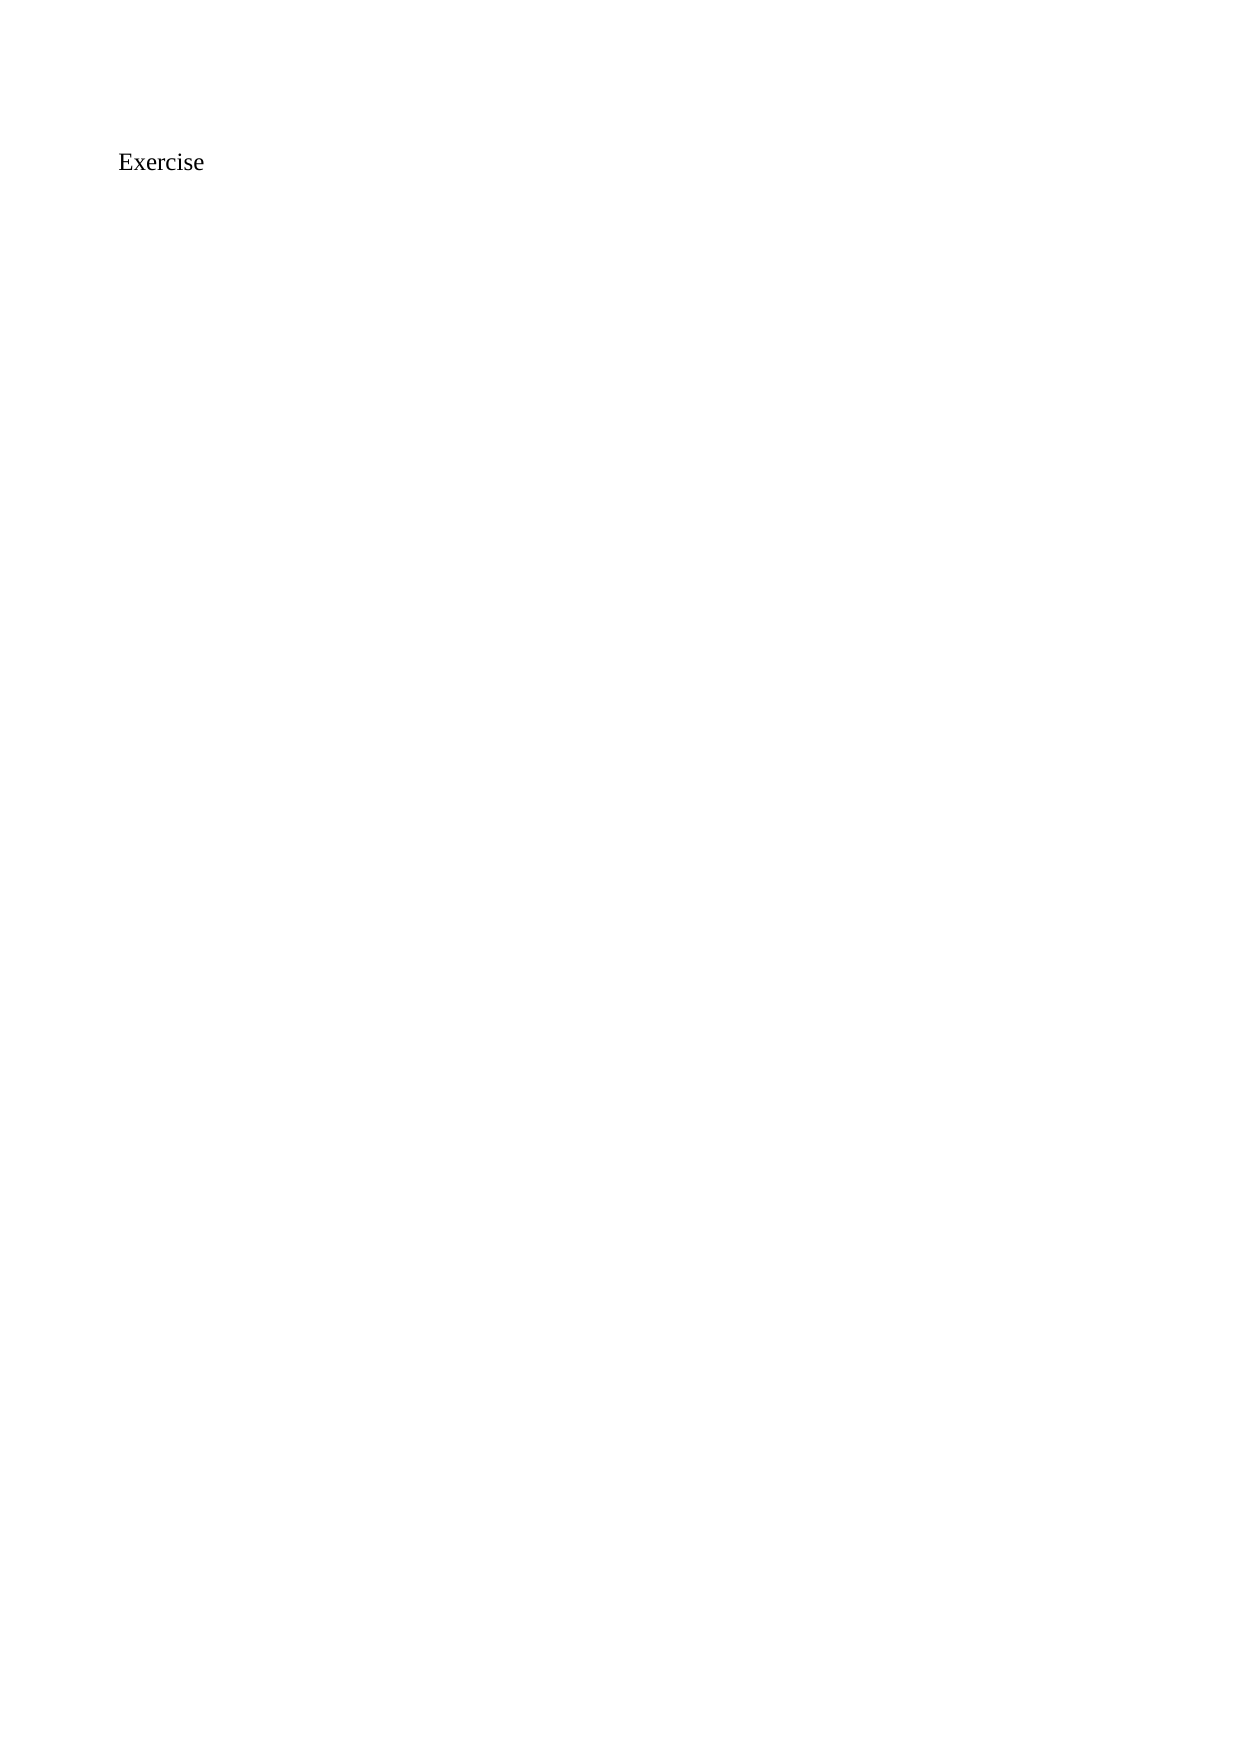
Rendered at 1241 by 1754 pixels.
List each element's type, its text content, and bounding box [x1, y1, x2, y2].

text Exercise [118, 147, 1122, 176]
